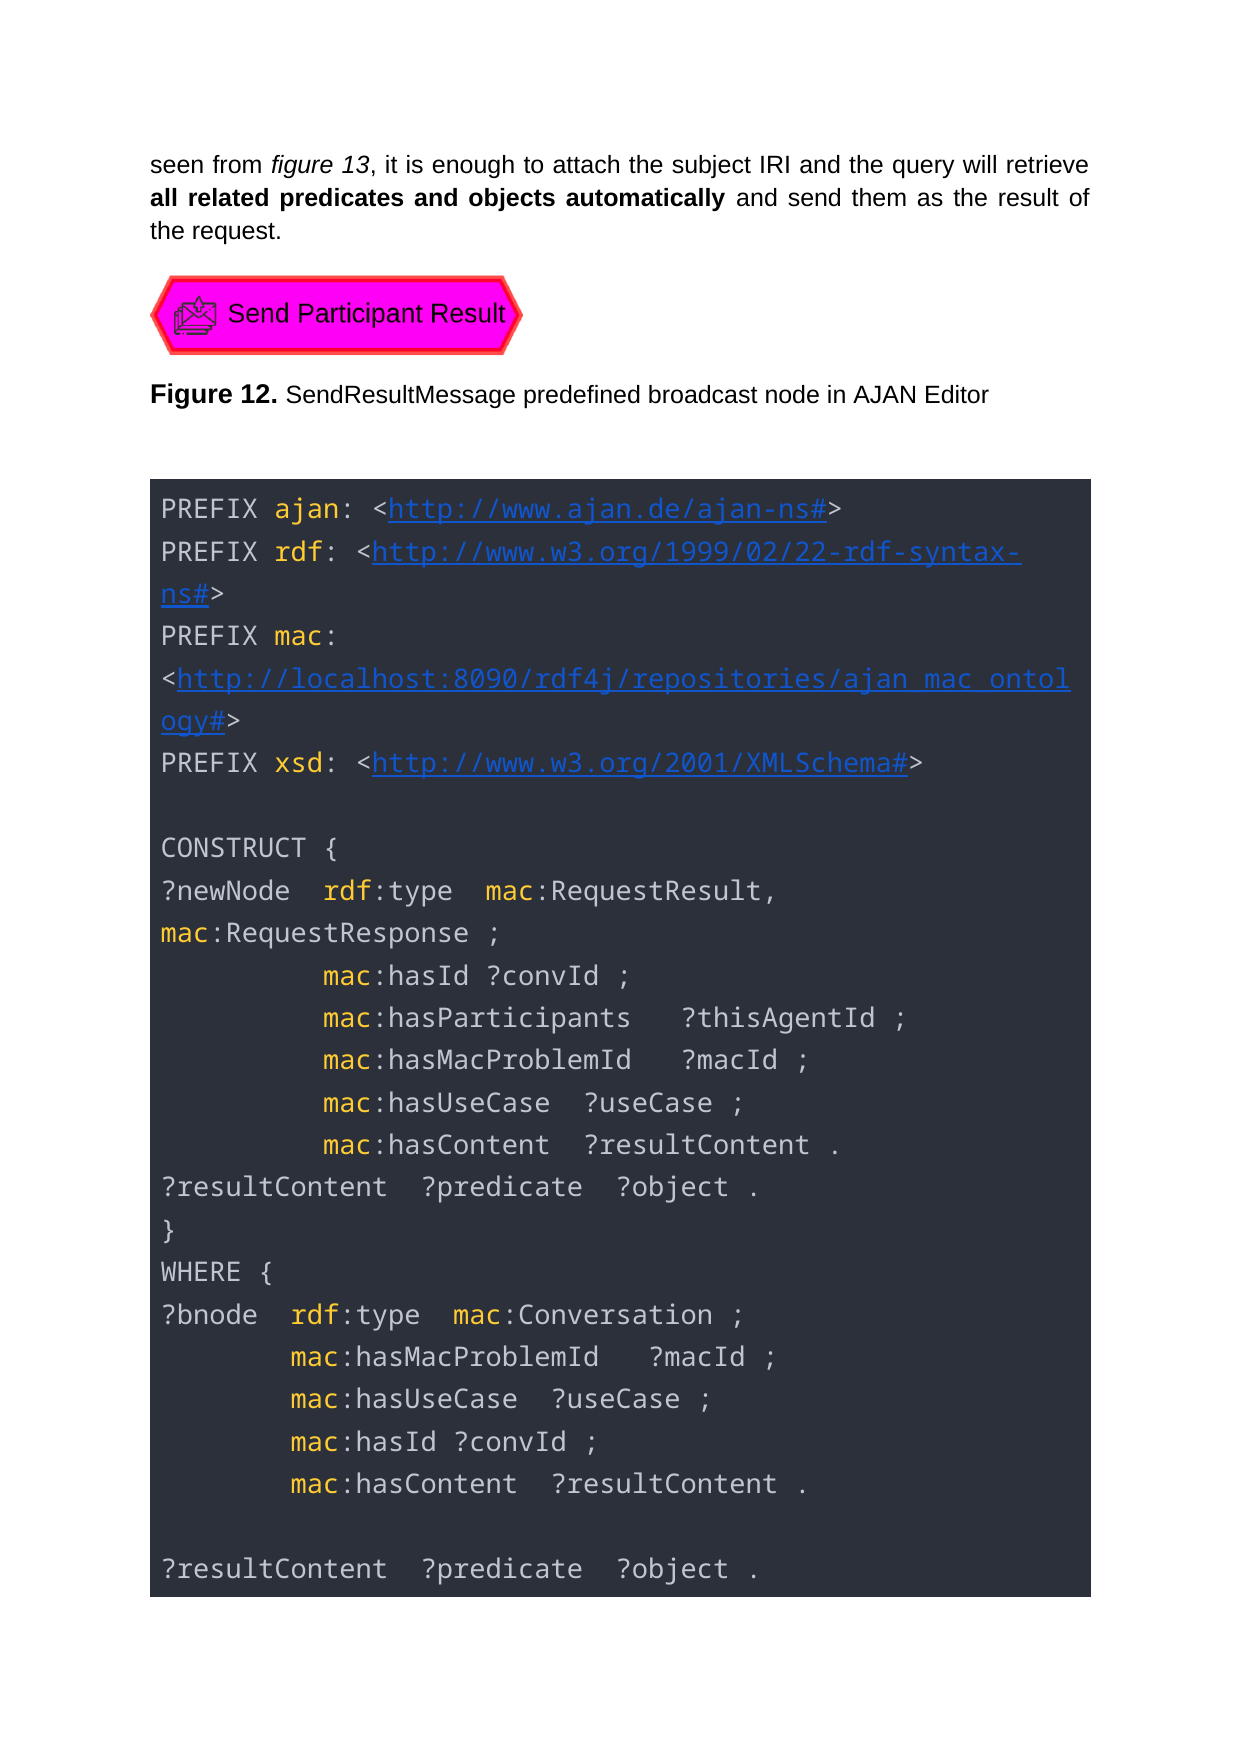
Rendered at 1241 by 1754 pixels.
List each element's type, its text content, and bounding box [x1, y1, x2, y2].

text seen from figure 13, it is enough to attach the subject IRI and the query will retrieve all related predicates and objects automatically and send them as the result of the request. [150, 150, 1090, 245]
table_header PREFIX ajan: <http://www.ajan.de/ajan-ns#> PREFIX rdf: <http://www.w3.org/1999/02/22-rdf-syntax-ns#> PREFIX mac: <http://localhost:8090/rdf4j/repositories/ajan_mac_ontology#> PREFIX xsd: <http://www.w3.org/2001/XMLSchema#> CONSTRUCT { ?newNode rdf:type mac:RequestResult, mac:RequestResponse ; mac:hasId ?convId ; mac:hasParticipants ?thisAgentId ; mac:hasMacProblemId ?macId ; mac:hasUseCase ?useCase ; mac:hasContent ?resultContent . ?resultContent ?predicate ?object . } WHERE { ?bnode rdf:type mac:Conversation ; mac:hasMacProblemId ?macId ; mac:hasUseCase ?useCase ; mac:hasId ?convId ; mac:hasContent ?resultContent . ?resultContent ?predicate ?object . [150, 479, 1091, 1597]
text Figure 12. SendResultMessage predefined broadcast node in AJAN Editor [150, 378, 1090, 409]
picture [150, 263, 526, 360]
